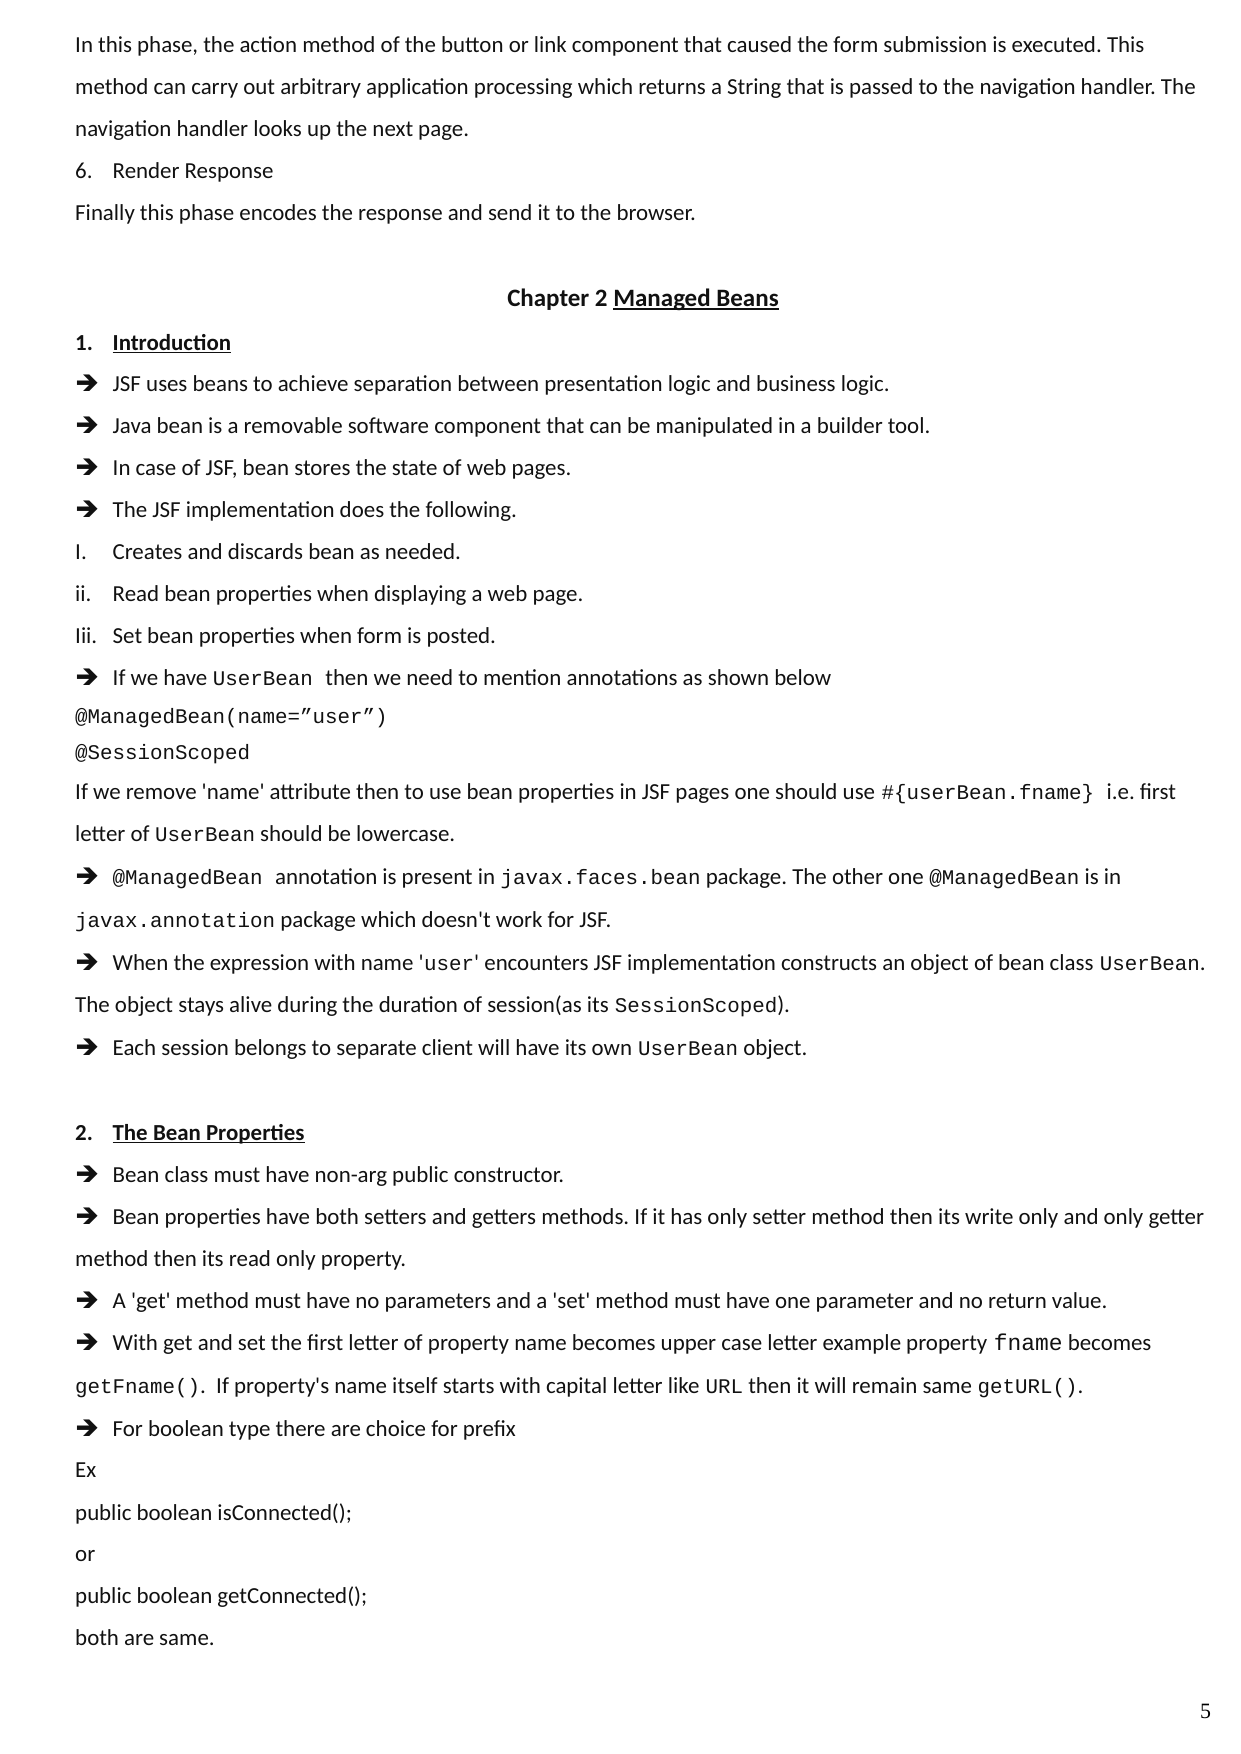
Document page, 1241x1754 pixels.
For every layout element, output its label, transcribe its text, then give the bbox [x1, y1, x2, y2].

list For boolean type there are choice for prefix [75, 1414, 1211, 1442]
text 6. Render Response [75, 156, 1211, 184]
list When the expression with name 'user' encounters JSF implementation constructs an object of bean class UserBean. The object stays alive during the duration of session(as its SessionScoped). [75, 948, 1211, 1019]
list Bean properties have both setters and getters methods. If it has only setter method then its write only and only getter method then its read only property. [75, 1202, 1211, 1272]
text Ex [75, 1456, 1211, 1484]
text Finally this phase encodes the response and send it to the browser. [75, 198, 1211, 226]
text both are same. [75, 1623, 1211, 1652]
list If we have UserBean then we need to mention annotations as shown below [75, 663, 1211, 692]
list @ManagedBean annotation is present in javax.faces.bean package. The other one @ManagedBean is in javax.annotation package which doesn't work for JSF. [75, 862, 1211, 933]
list A 'get' method must have no parameters and a 'set' method must have one parameter and no return value. [75, 1286, 1211, 1314]
list Java bean is a removable software component that can be manipulated in a builder tool. [75, 412, 1211, 439]
list I. Creates and discards bean as needed. [75, 537, 1211, 566]
text 2. The Bean Properties [75, 1118, 1211, 1146]
list In case of JSF, bean stores the state of web pages. [75, 453, 1211, 482]
list Iii. Set bean properties when form is posted. [75, 621, 1211, 649]
text public boolean isConnected(); [75, 1498, 1211, 1526]
text @ManagedBean(name=”user”) [75, 706, 1211, 730]
list JSF uses beans to achieve separation between presentation logic and business logic. [75, 369, 1211, 398]
text If we remove 'name' attribute then to use bean properties in JSF pages one should use #{userBean.fname} i.e. first letter of UserBean should be lowercase. [75, 777, 1211, 848]
list Each session belongs to separate client will have its own UserBean object. [75, 1033, 1211, 1062]
list ii. Read bean properties when displaying a web page. [75, 579, 1211, 607]
text public boolean getConnected(); [75, 1582, 1211, 1609]
text Chapter 2 Managed Beans [75, 282, 1211, 312]
text In this phase, the action method of the button or link component that caused the form submission is executed. This method can carry out arbitrary application processing which returns a String that is passed to the navigation handler. The navigation handler looks up the next page. [75, 30, 1211, 142]
list Bean class must have non-arg public constructor. [75, 1160, 1211, 1188]
list With get and set the first letter of property name becomes upper case letter example property fname becomes getFname(). If property's name itself starts with capital letter like URL then it will remain same getURL(). [75, 1328, 1211, 1399]
text 1. Introduction [75, 328, 1211, 356]
text @SessionScoped [75, 742, 1211, 765]
text or [75, 1539, 1211, 1568]
list The JSF implementation does the following. [75, 496, 1211, 523]
